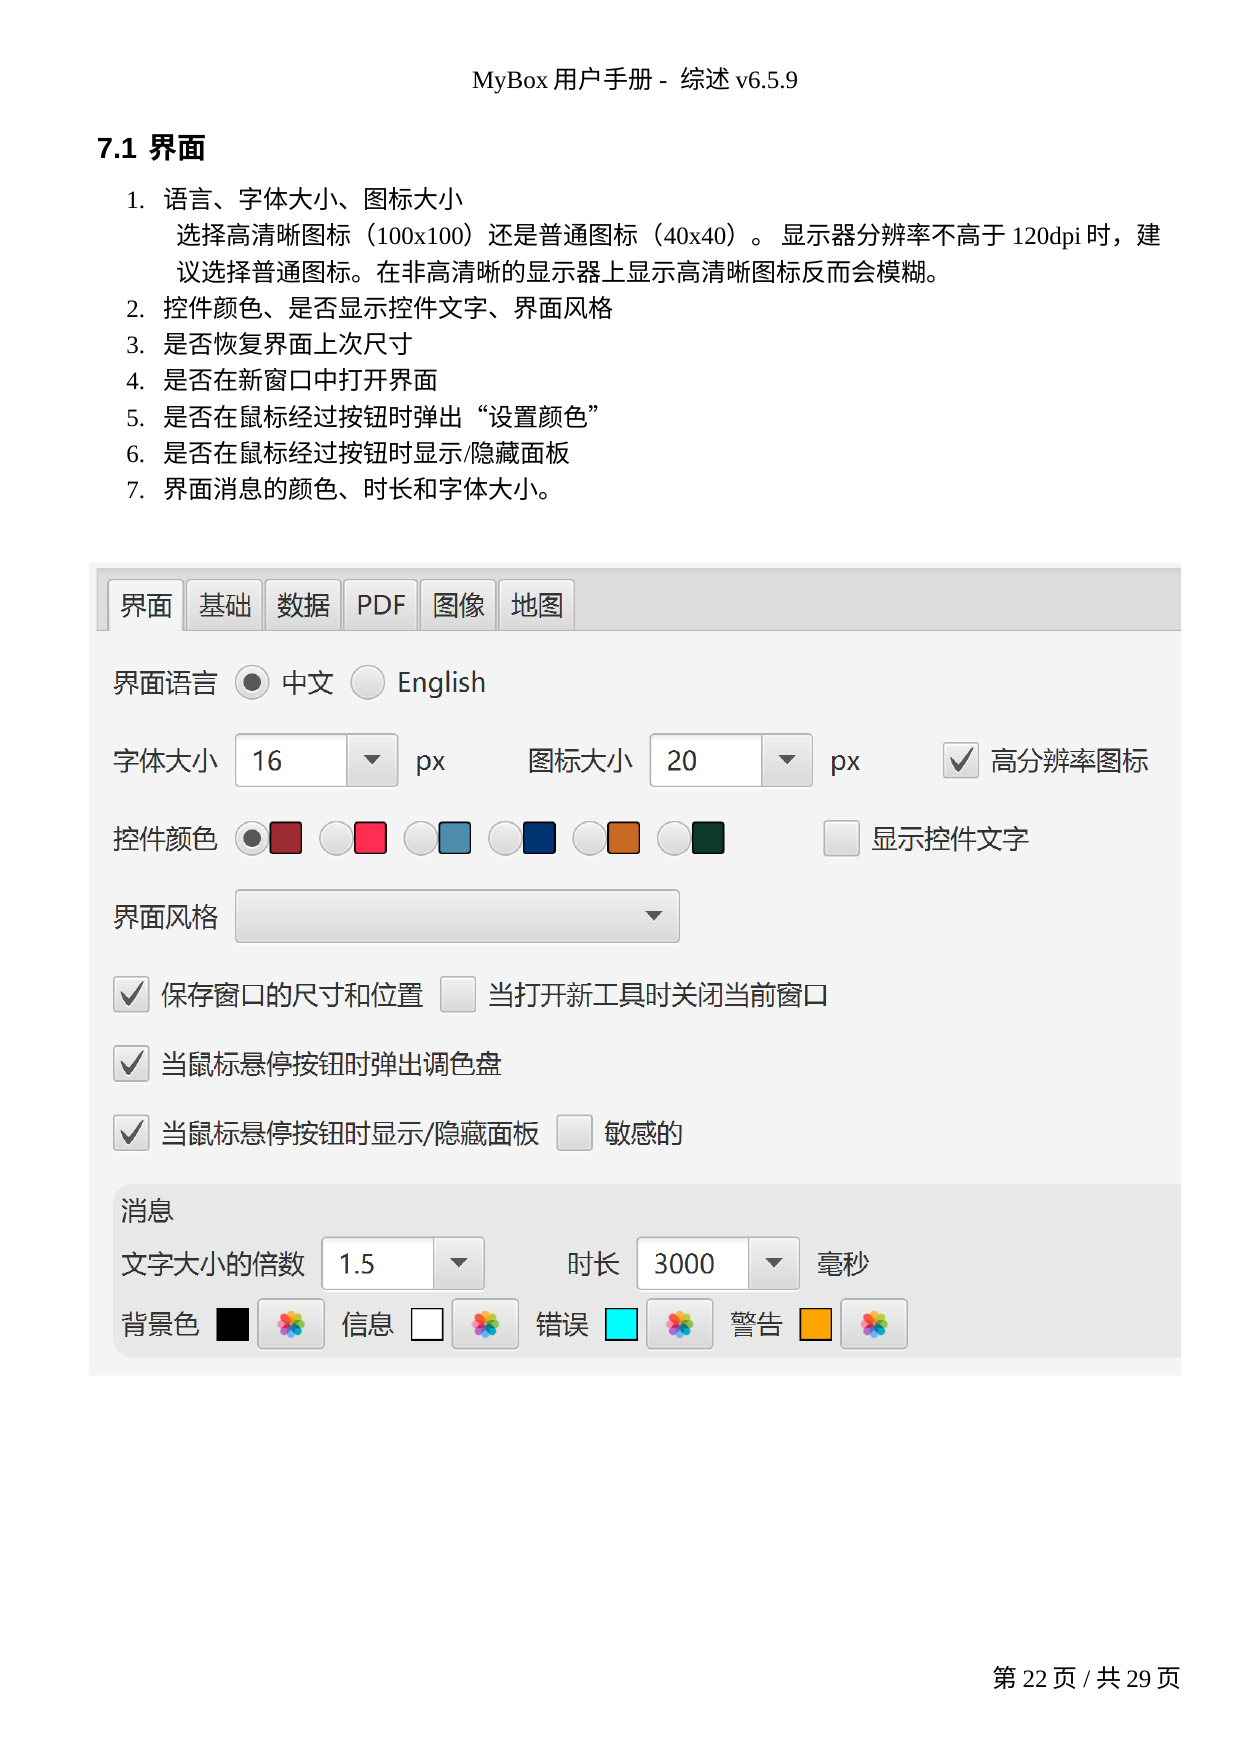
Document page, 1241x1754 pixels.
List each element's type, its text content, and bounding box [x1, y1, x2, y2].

list 是否在鼠标经过按钮时显示/隐藏面板 [126, 433, 1181, 469]
list 界面消息的颜色、时长和字体大小。 [126, 469, 1181, 506]
list 是否在鼠标经过按钮时弹出“设置颜色” [126, 397, 1181, 433]
picture [88, 563, 1182, 1376]
list 是否恢复界面上次尺寸 [126, 324, 1181, 361]
list 是否在新窗口中打开界面 [126, 361, 1181, 397]
list 控件颜色、是否显示控件文字、界面风格 [126, 288, 1181, 324]
text 选择高清晰图标（100x100）还是普通图标（40x40）。 显示器分辨率不高于120dpi时，建议选择普通图标。在非高清晰的显示器上显示高清晰图标反而会模糊。 [176, 216, 1181, 288]
list 语言、字体大小、图标大小 [126, 179, 1181, 216]
subtitle 界面 [88, 125, 1181, 167]
